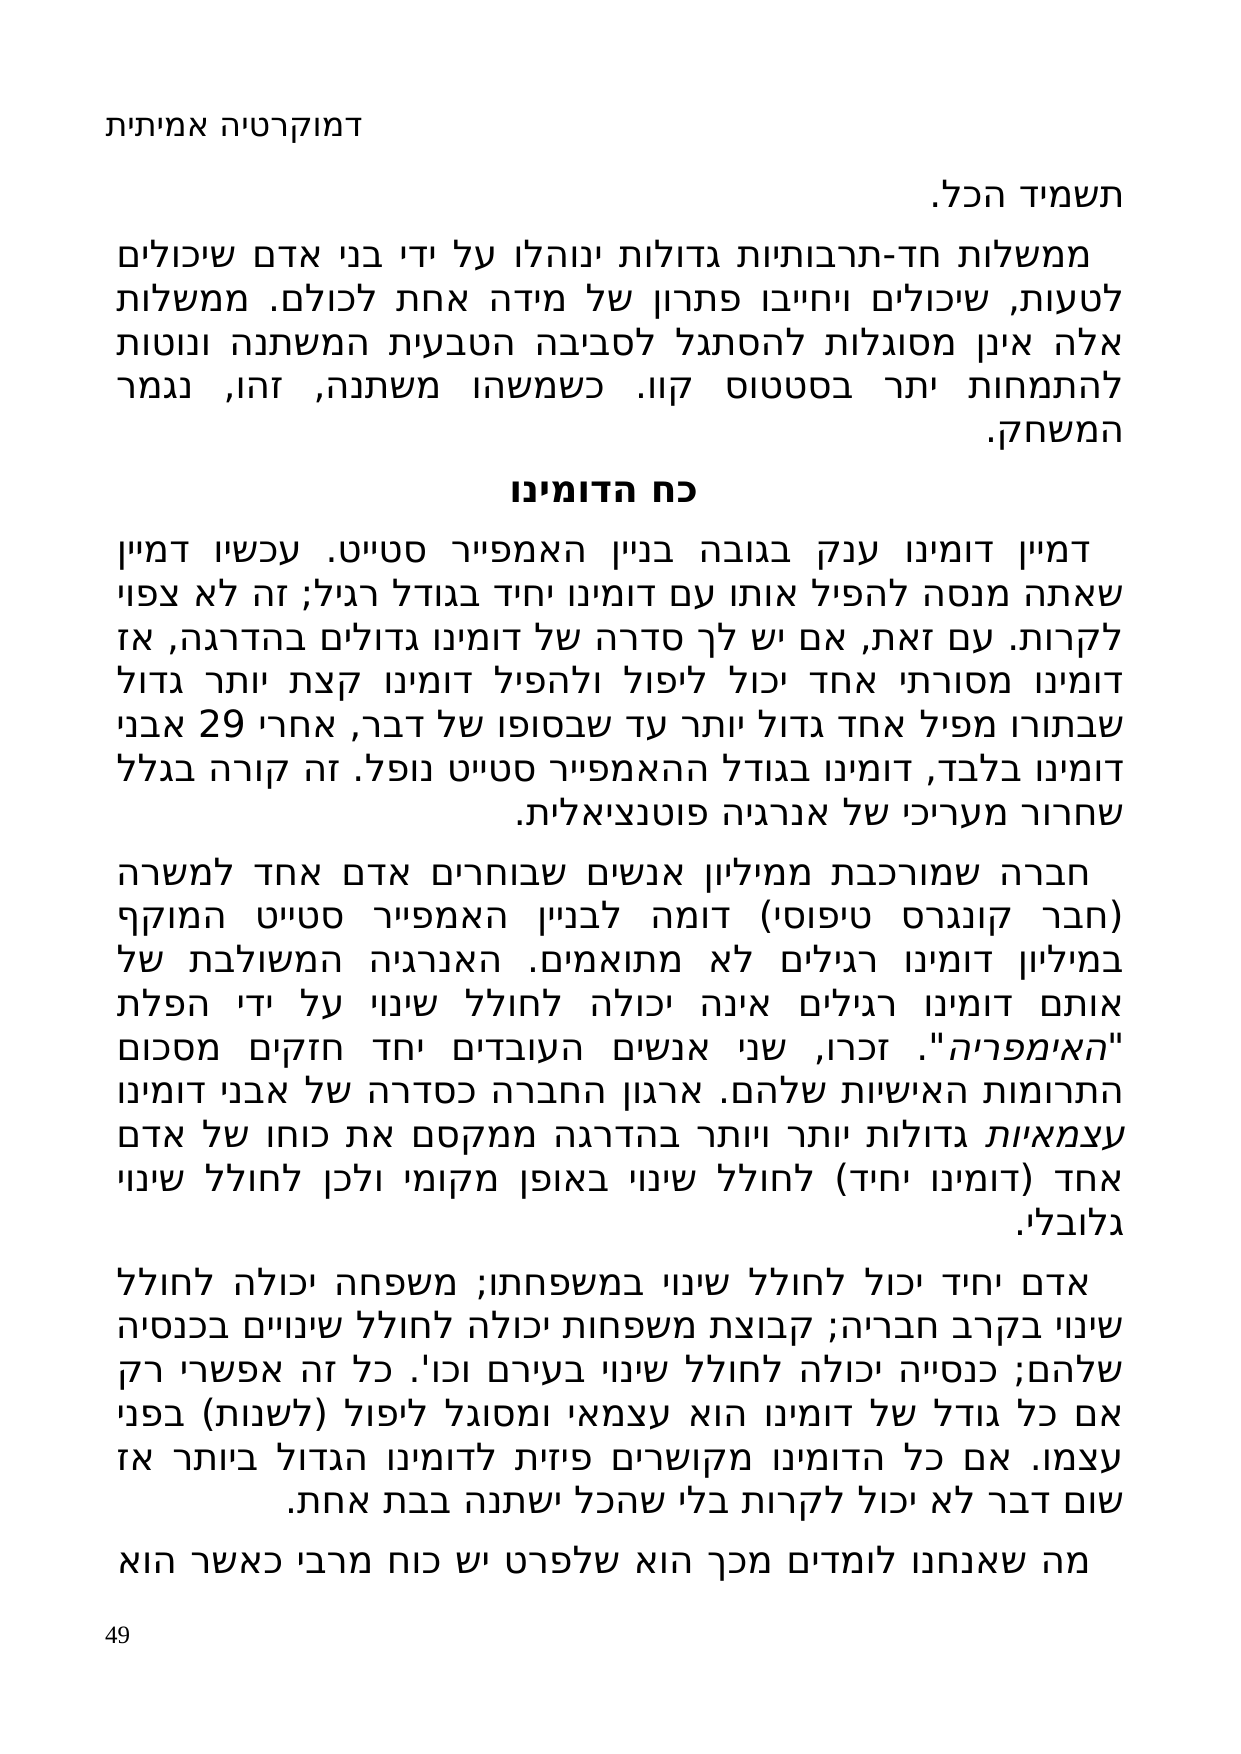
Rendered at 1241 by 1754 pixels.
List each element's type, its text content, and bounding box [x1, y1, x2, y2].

subtitle כח הדומינו [116, 467, 1124, 511]
text ממשלות חד-תרבותיות גדולות ינוהלו על ידי בני אדם שיכולים לטעות, שיכולים ויחייבו פתרון של מידה אחת לכולם. ממשלות אלה אינן מסוגלות להסתגל לסביבה הטבעית המשתנה ונוטות להתמחות יתר בסטטוס קוו. כשמשהו משתנה, זהו, נגמר המשחק. [116, 232, 1124, 451]
text מה שאנחנו לומדים מכך הוא שלפרט יש כוח מרבי כאשר הוא פועל תחת סדרה של שכבות ממשל עצמאיות מקוננות. כדי להבין כיצד מוגבר כוח זה של הפרט שקול את הדברים הבאים. כאשר כל קבוצה קטנה מצליחה להגיע להסכמה של 67%, היא פועלת בכוח של 100%. זו עלייה של 50% בכוח המספרי בנוסף לעובדה ש- 1 + 1 חזק בהרבה מ- 2. ההגברה של הכוח האישי גדולה עוד יותר אם קבוצה מאפשרת לקבל החלטות עם הסכמה של 51%. [116, 1539, 1124, 1582]
text אדם יחיד יכול לחולל שינוי במשפחתו; משפחה יכולה לחולל שינוי בקרב חבריה; קבוצת משפחות יכולה לחולל שינויים בכנסיה שלהם; כנסייה יכולה לחולל שינוי בעירם וכו'. כל זה אפשרי רק אם כל גודל של דומינו הוא עצמאי ומסוגל ליפול (לשנות) בפני עצמו. אם כל הדומינו מקושרים פיזית לדומינו הגדול ביותר אז שום דבר לא יכול לקרות בלי שהכל ישתנה בבת אחת. [116, 1260, 1124, 1522]
text חברה שמורכבת ממיליון אנשים שבוחרים אדם אחד למשרה (חבר קונגרס טיפוסי) דומה לבניין האמפייר סטייט המוקף במיליון דומינו רגילים לא מתואמים. האנרגיה המשולבת של אותם דומינו רגילים אינה יכולה לחולל שינוי על ידי הפלת "האימפריה". זכרו, שני אנשים העובדים יחד חזקים מסכום התרומות האישיות שלהם. ארגון החברה כסדרה של אבני דומינו עצמאיות גדולות יותר ויותר בהדרגה ממקסם את כוחו של אדם אחד (דומינו יחיד) לחולל שינוי באופן מקומי ולכן לחולל שינוי גלובלי. [116, 850, 1124, 1244]
text תשמיד הכל. [116, 172, 1124, 216]
text דמיין דומינו ענק בגובה בניין האמפייר סטייט. עכשיו דמיין שאתה מנסה להפיל אותו עם דומינו יחיד בגודל רגיל; זה לא צפוי לקרות. עם זאת, אם יש לך סדרה של דומינו גדולים בהדרגה, אז דומינו מסורתי אחד יכול ליפול ולהפיל דומינו קצת יותר גדול שבתורו מפיל אחד גדול יותר עד שבסופו של דבר, אחרי 29 אבני דומינו בלבד, דומינו בגודל ההאמפייר סטייט נופל. זה קורה בגלל שחרור מעריכי של אנרגיה פוטנציאלית. [116, 527, 1124, 834]
